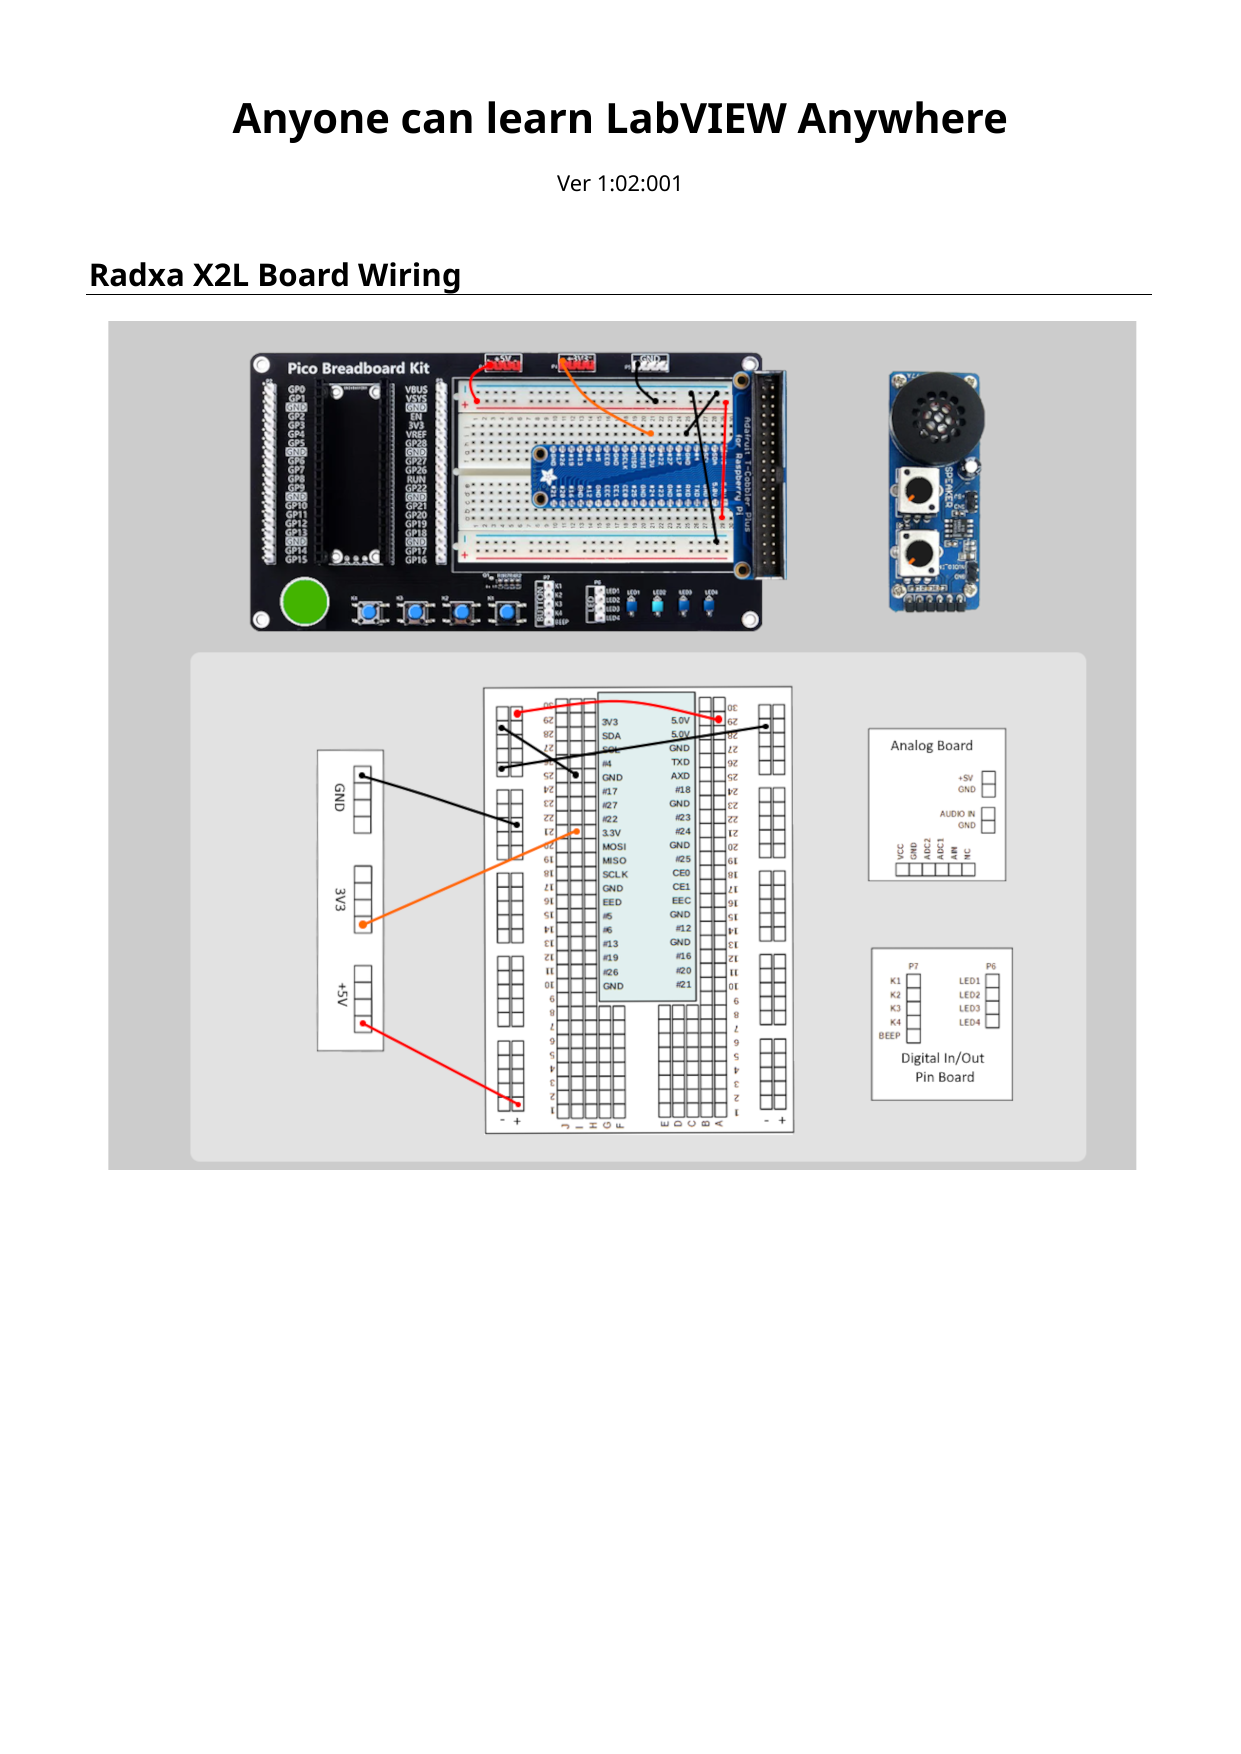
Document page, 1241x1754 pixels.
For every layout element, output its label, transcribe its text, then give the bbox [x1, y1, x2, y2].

subtitle Radxa X2L Board Wiring [88, 253, 1152, 294]
picture [108, 321, 1137, 1170]
